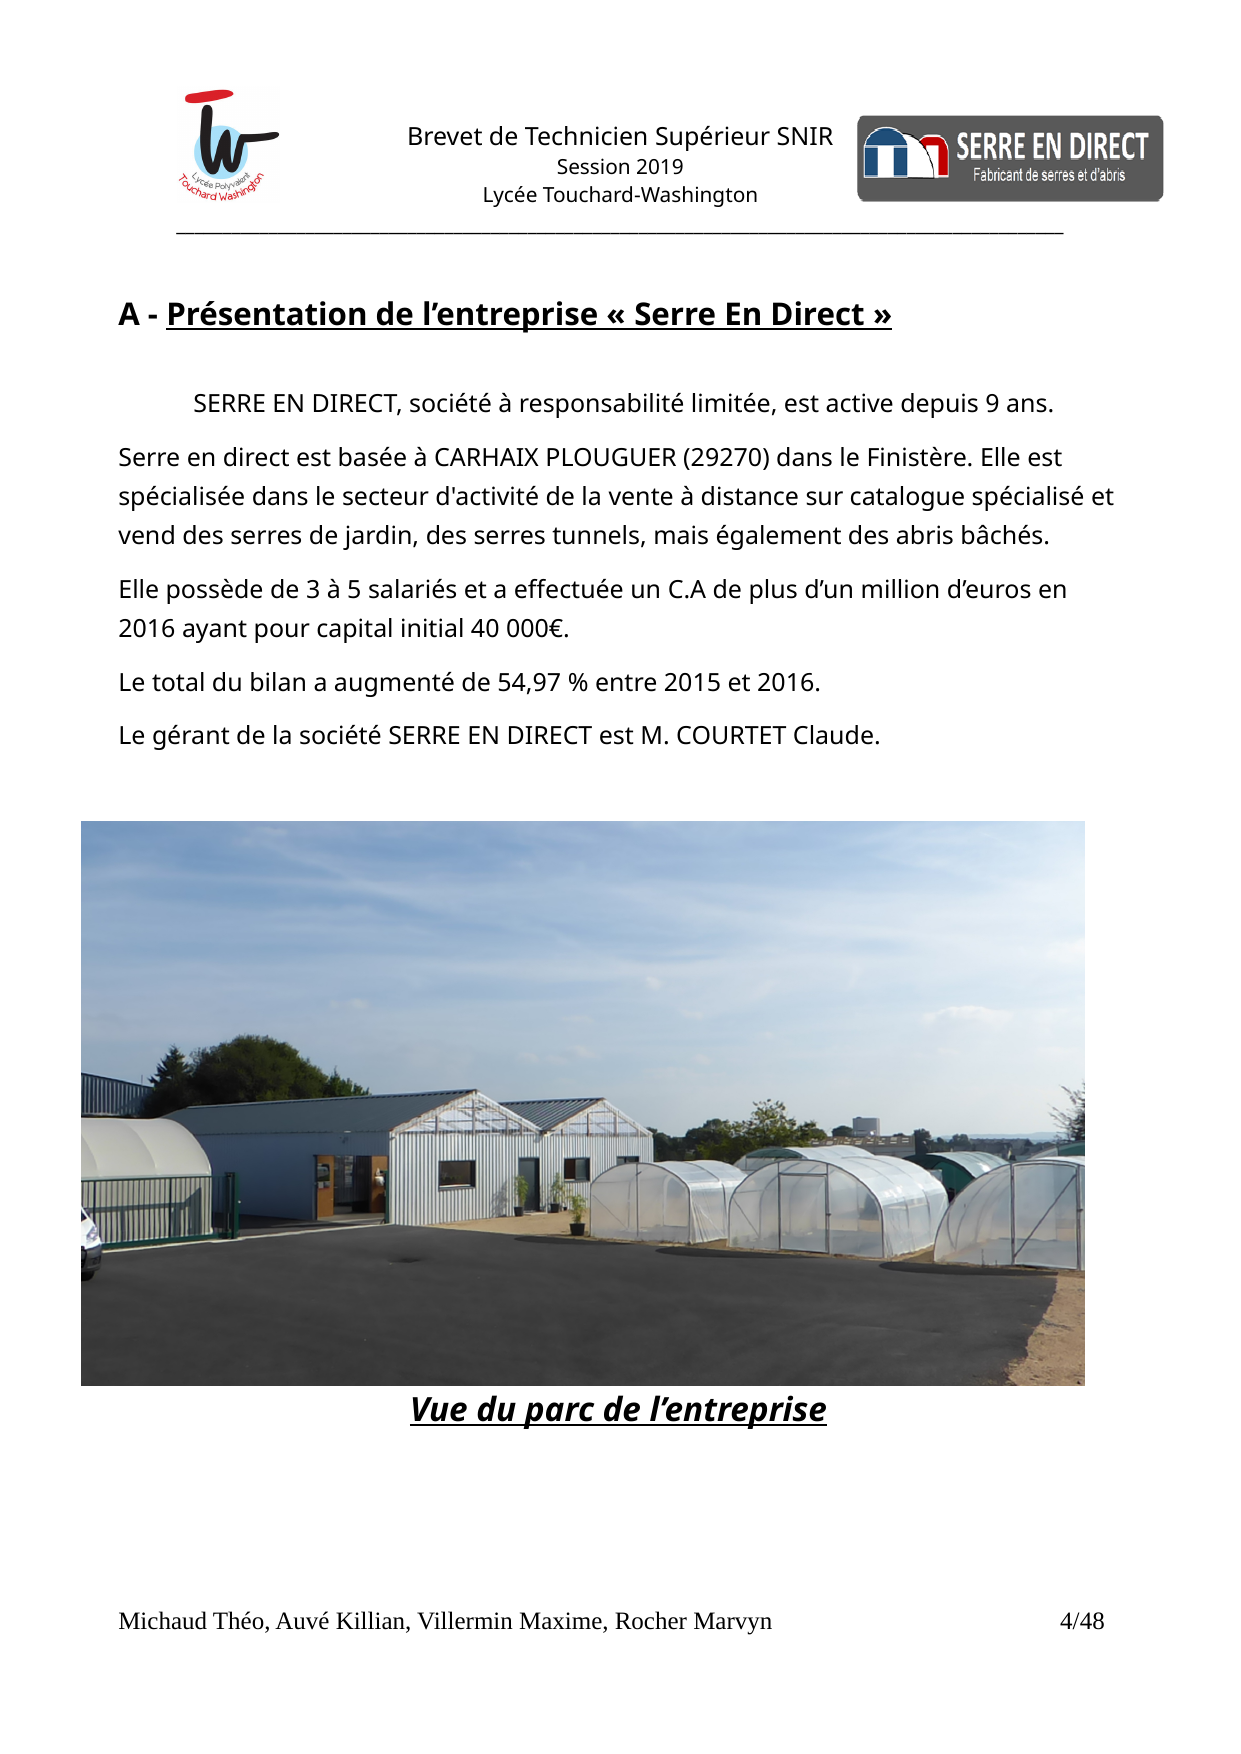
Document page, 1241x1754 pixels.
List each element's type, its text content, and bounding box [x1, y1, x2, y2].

text Vue du parc de l’entreprise [118, 855, 1122, 1431]
picture [852, 113, 1167, 206]
text Le gérant de la société SERRE EN DIRECT est M. COURTET Claude. [118, 718, 1122, 752]
text Serre en direct est basée à CARHAIX PLOUGUER (29270) dans le Finistère. Elle est spécialisée dans le secteur d'activité de la vente à distance sur catalogue spécialisé et vend des serres de jardin, des serres tunnels, mais également des abris bâchés. [118, 439, 1122, 552]
text SERRE EN DIRECT, société à responsabilité limitée, est active depuis 9 ans. [118, 385, 1122, 419]
text Le total du bilan a augmenté de 54,97 % entre 2015 et 2016. [118, 664, 1122, 698]
picture [176, 86, 281, 203]
picture [81, 821, 1085, 1386]
subtitle A - Présentation de l’entreprise « Serre En Direct » [118, 292, 1122, 334]
text Elle possède de 3 à 5 salariés et a effectuée un C.A de plus d’un million d’euros en 2016 ayant pour capital initial 40 000€. [118, 571, 1122, 644]
